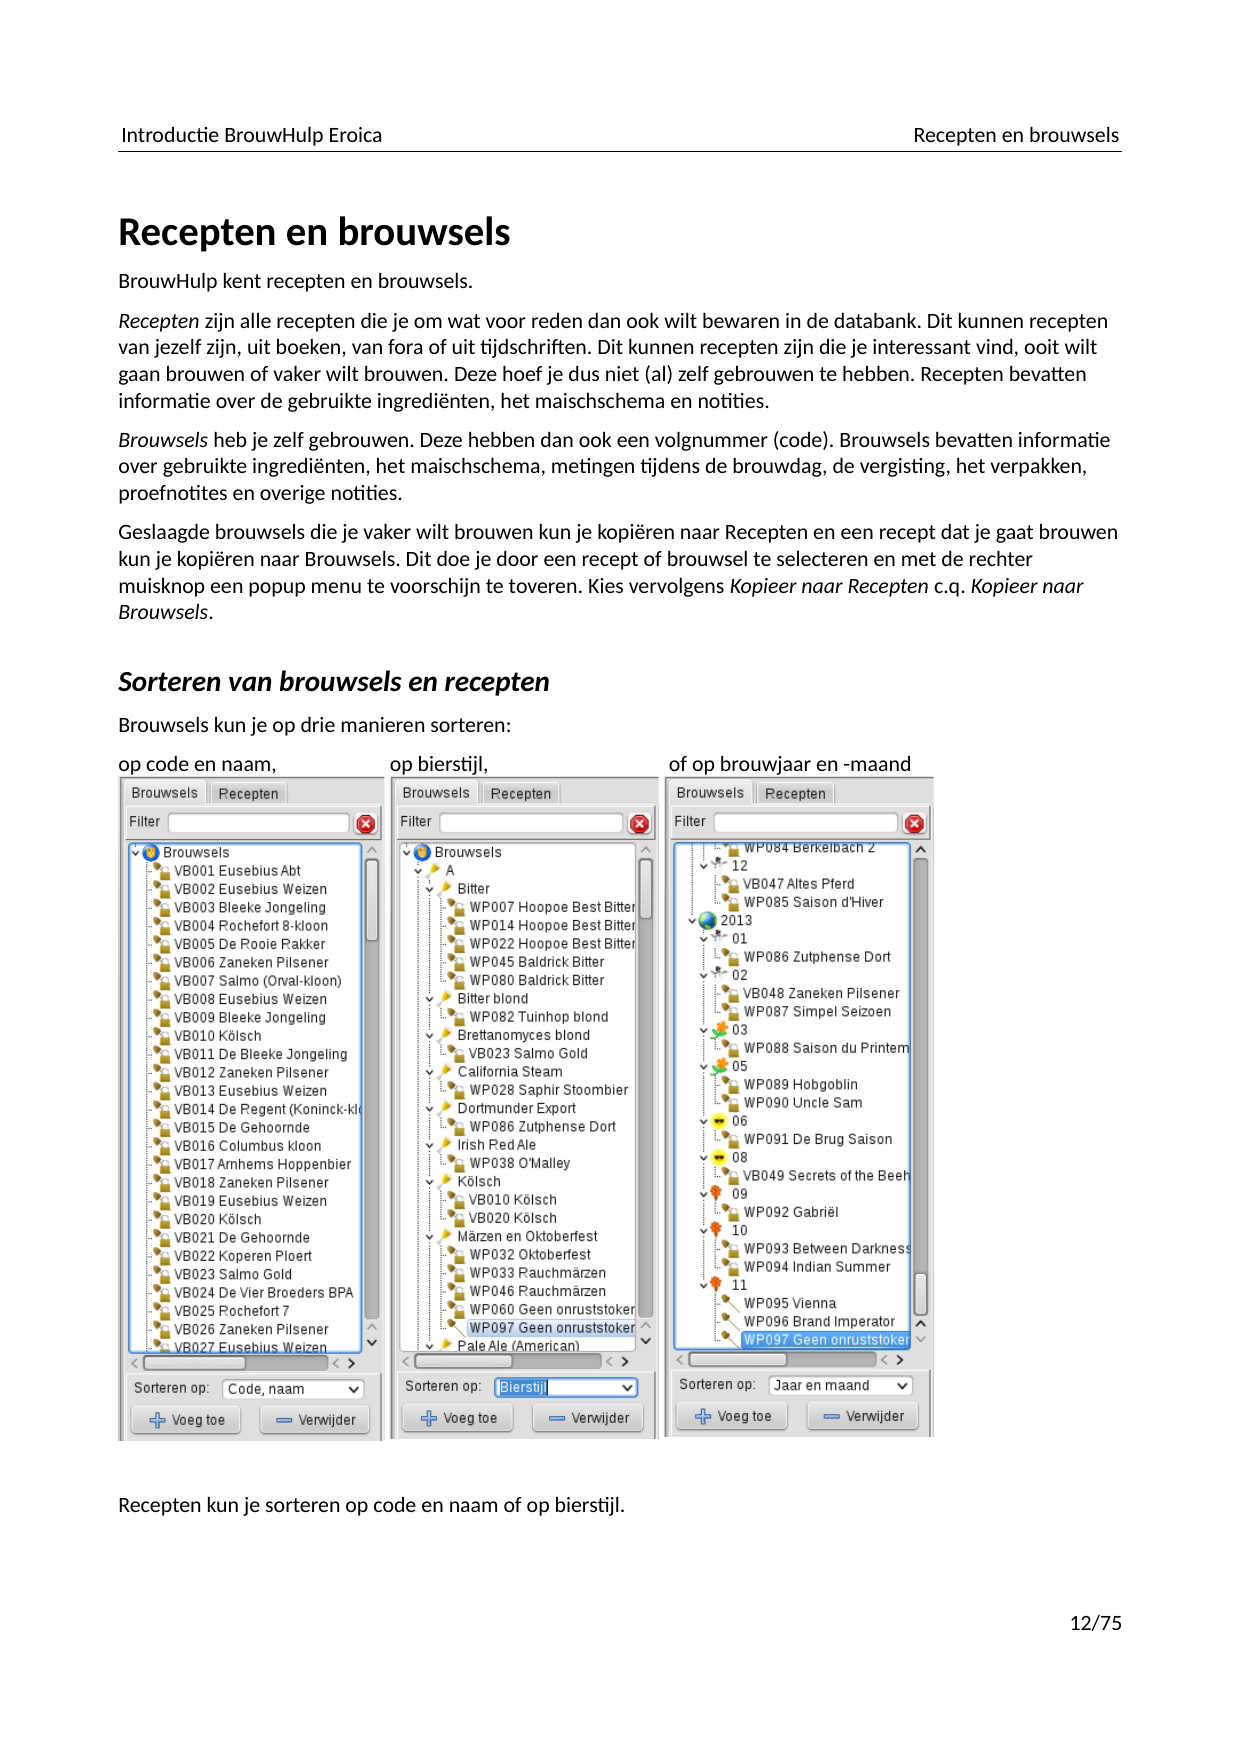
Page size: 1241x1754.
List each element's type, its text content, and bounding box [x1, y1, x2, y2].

text Brouwsels kun je op drie manieren sorteren: [118, 711, 1122, 737]
text BrouwHulp kent recepten en brouwsels. [118, 268, 1122, 294]
text Recepten kun je sorteren op code en naam of op bierstijl. [118, 1492, 1122, 1518]
text op code en naam, op bierstijl, of op brouwjaar en -maand [118, 750, 1122, 1479]
subtitle Sorteren van brouwsels en recepten [118, 663, 1122, 698]
text Geslaagde brouwsels die je vaker wilt brouwen kun je kopiëren naar Recepten en een recept dat je gaat brouwen kun je kopiëren naar Brouwsels. Dit doe je door een recept of brouwsel te selecteren en met de rechter muisknop een popup menu te voorschijn te toveren. Kies vervolgens Kopieer naar Recepten c.q. Kopieer naar Brouwsels. [118, 518, 1122, 625]
subtitle Recepten en brouwsels [118, 205, 1122, 255]
picture [663, 776, 934, 1437]
picture [118, 776, 385, 1441]
text Recepten zijn alle recepten die je om wat voor reden dan ook wilt bewaren in de databank. Dit kunnen recepten van jezelf zijn, uit boeken, van fora of uit tijdschriften. Dit kunnen recepten zijn die je interessant vind, ooit wilt gaan brouwen of vaker wilt brouwen. Deze hoef je dus niet (al) zelf gebrouwen te hebben. Recepten bevatten informatie over de gebruikte ingrediënten, het maischschema en notities. [118, 307, 1122, 413]
picture [389, 776, 659, 1439]
text Brouwsels heb je zelf gebrouwen. Deze hebben dan ook een volgnummer (code). Brouwsels bevatten informatie over gebruikte ingrediënten, het maischschema, metingen tijdens de brouwdag, de vergisting, het verpakken, proefnotites en overige notities. [118, 426, 1122, 506]
